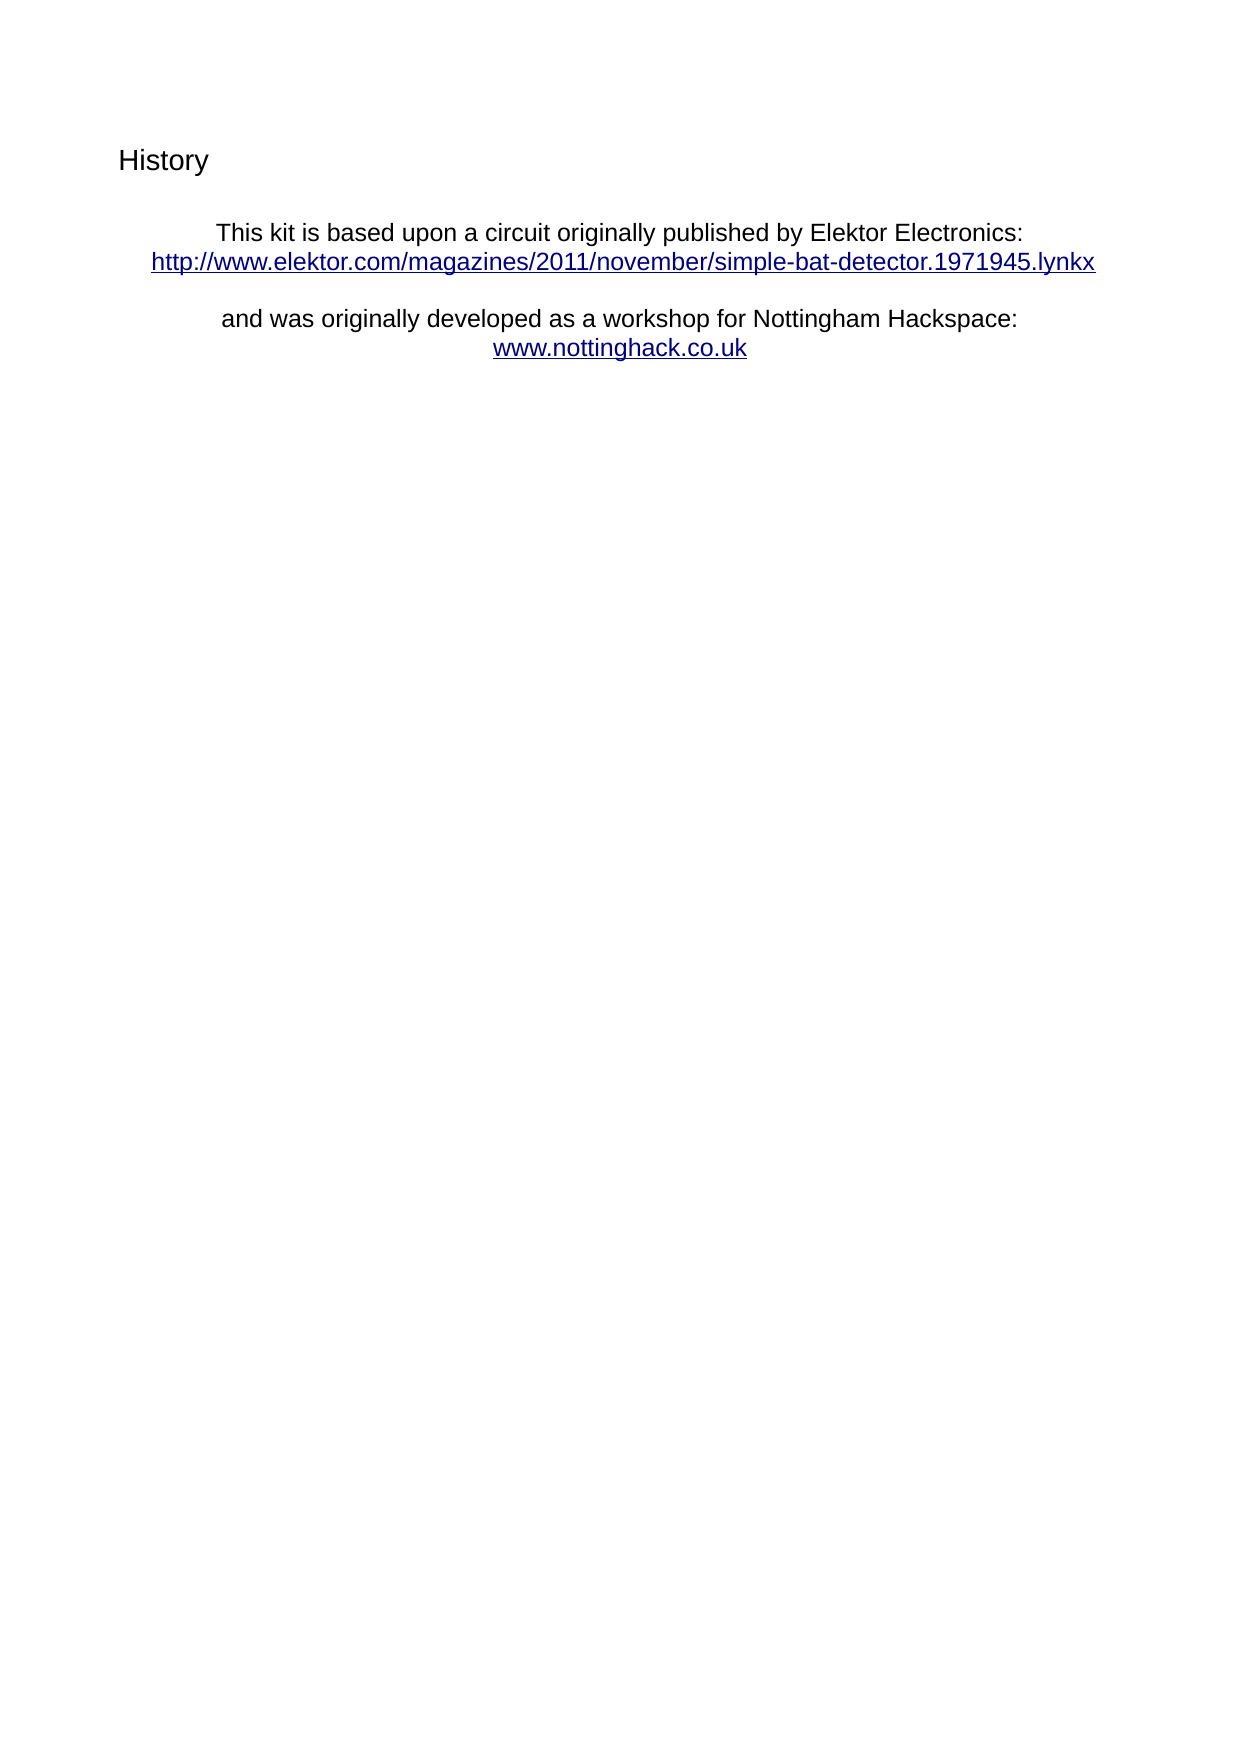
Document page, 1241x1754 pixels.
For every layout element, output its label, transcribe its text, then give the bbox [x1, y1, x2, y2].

text http://www.elektor.com/magazines/2011/november/simple-bat-detector.1971945.lynkx [118, 247, 1122, 275]
subtitle History [118, 143, 1122, 177]
text This kit is based upon a circuit originally published by Elektor Electronics: [118, 218, 1122, 247]
text and was originally developed as a workshop for Nottingham Hackspace: www.nottinghack.co.uk [118, 304, 1122, 362]
